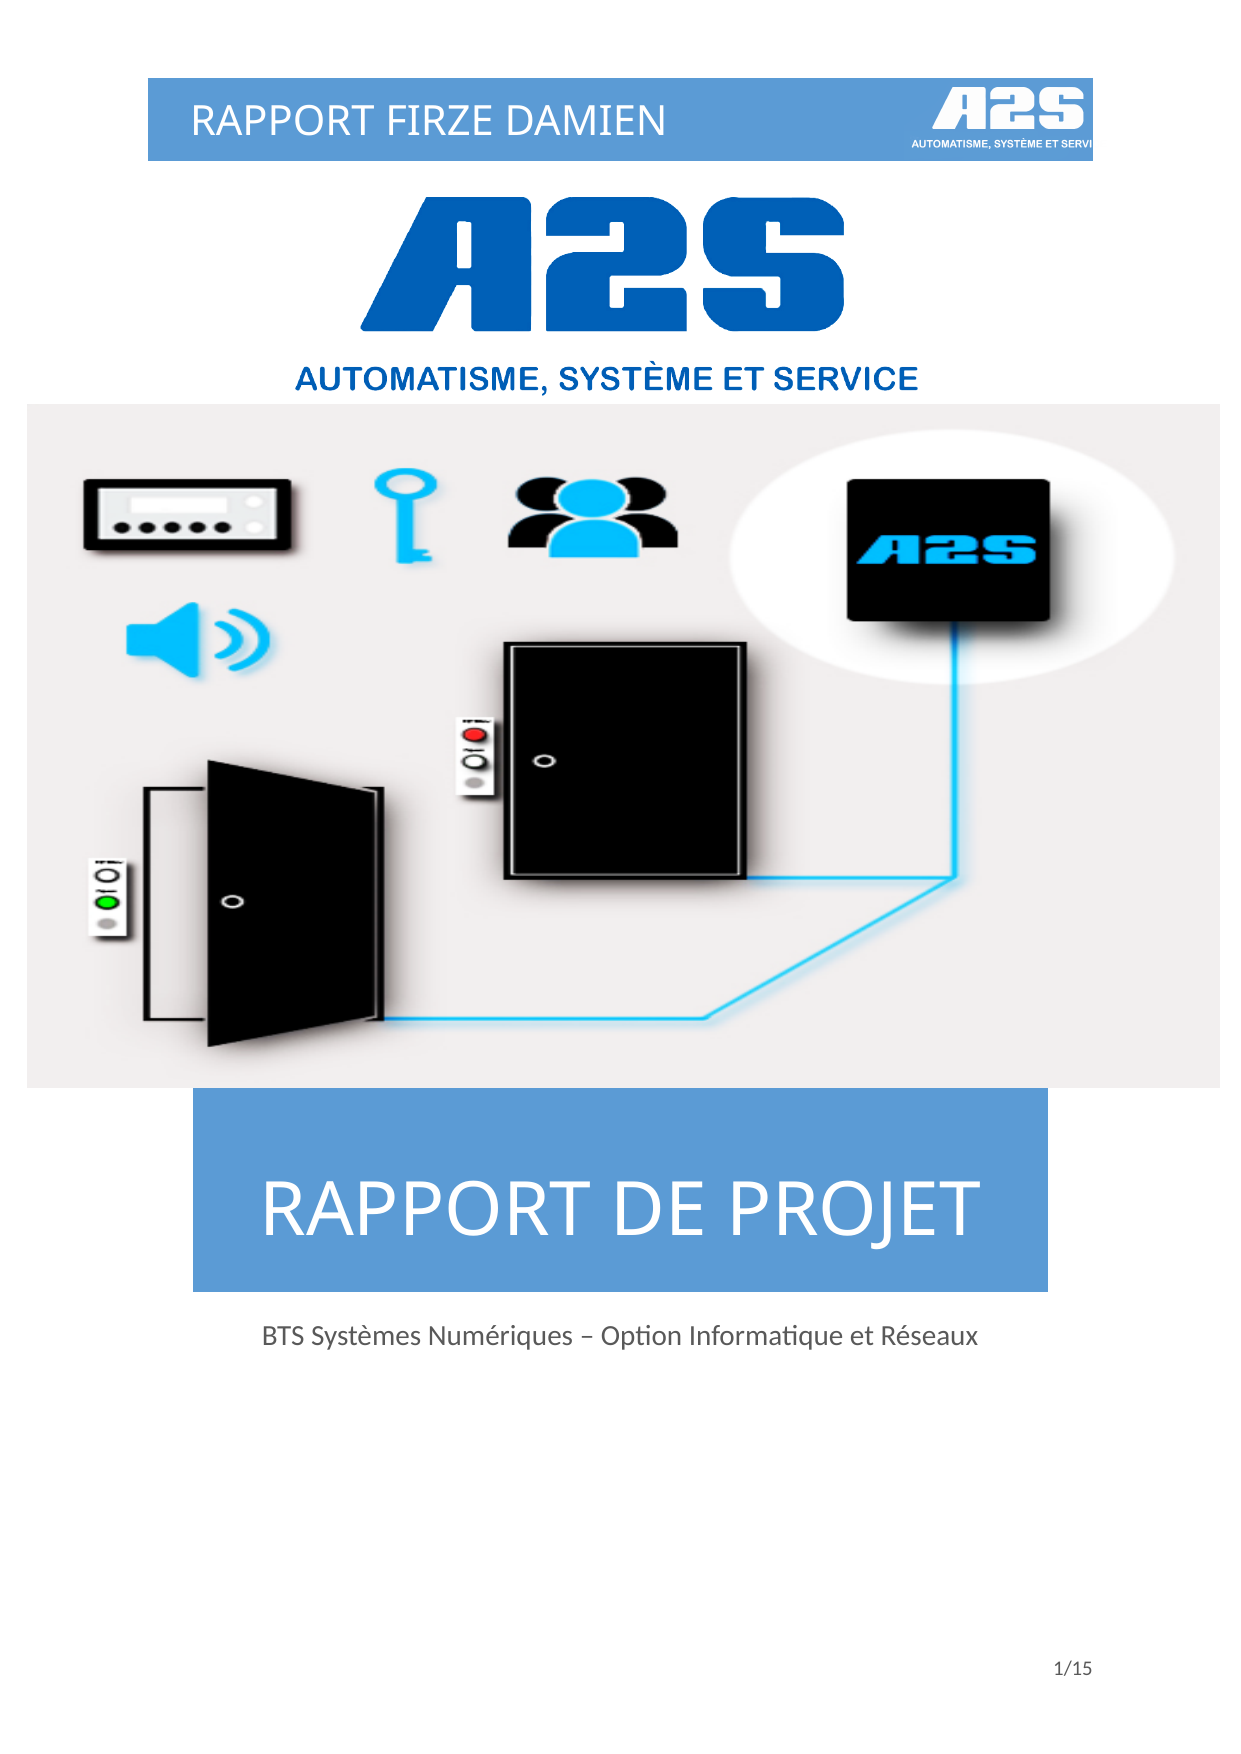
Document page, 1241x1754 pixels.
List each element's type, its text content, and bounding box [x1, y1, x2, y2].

picture [903, 79, 1092, 160]
picture [27, 55, 1220, 1088]
title Rapport De projet [194, 1088, 1047, 1291]
text BTS Systèmes Numériques – Option Informatique et Réseaux [148, 1317, 1093, 1352]
